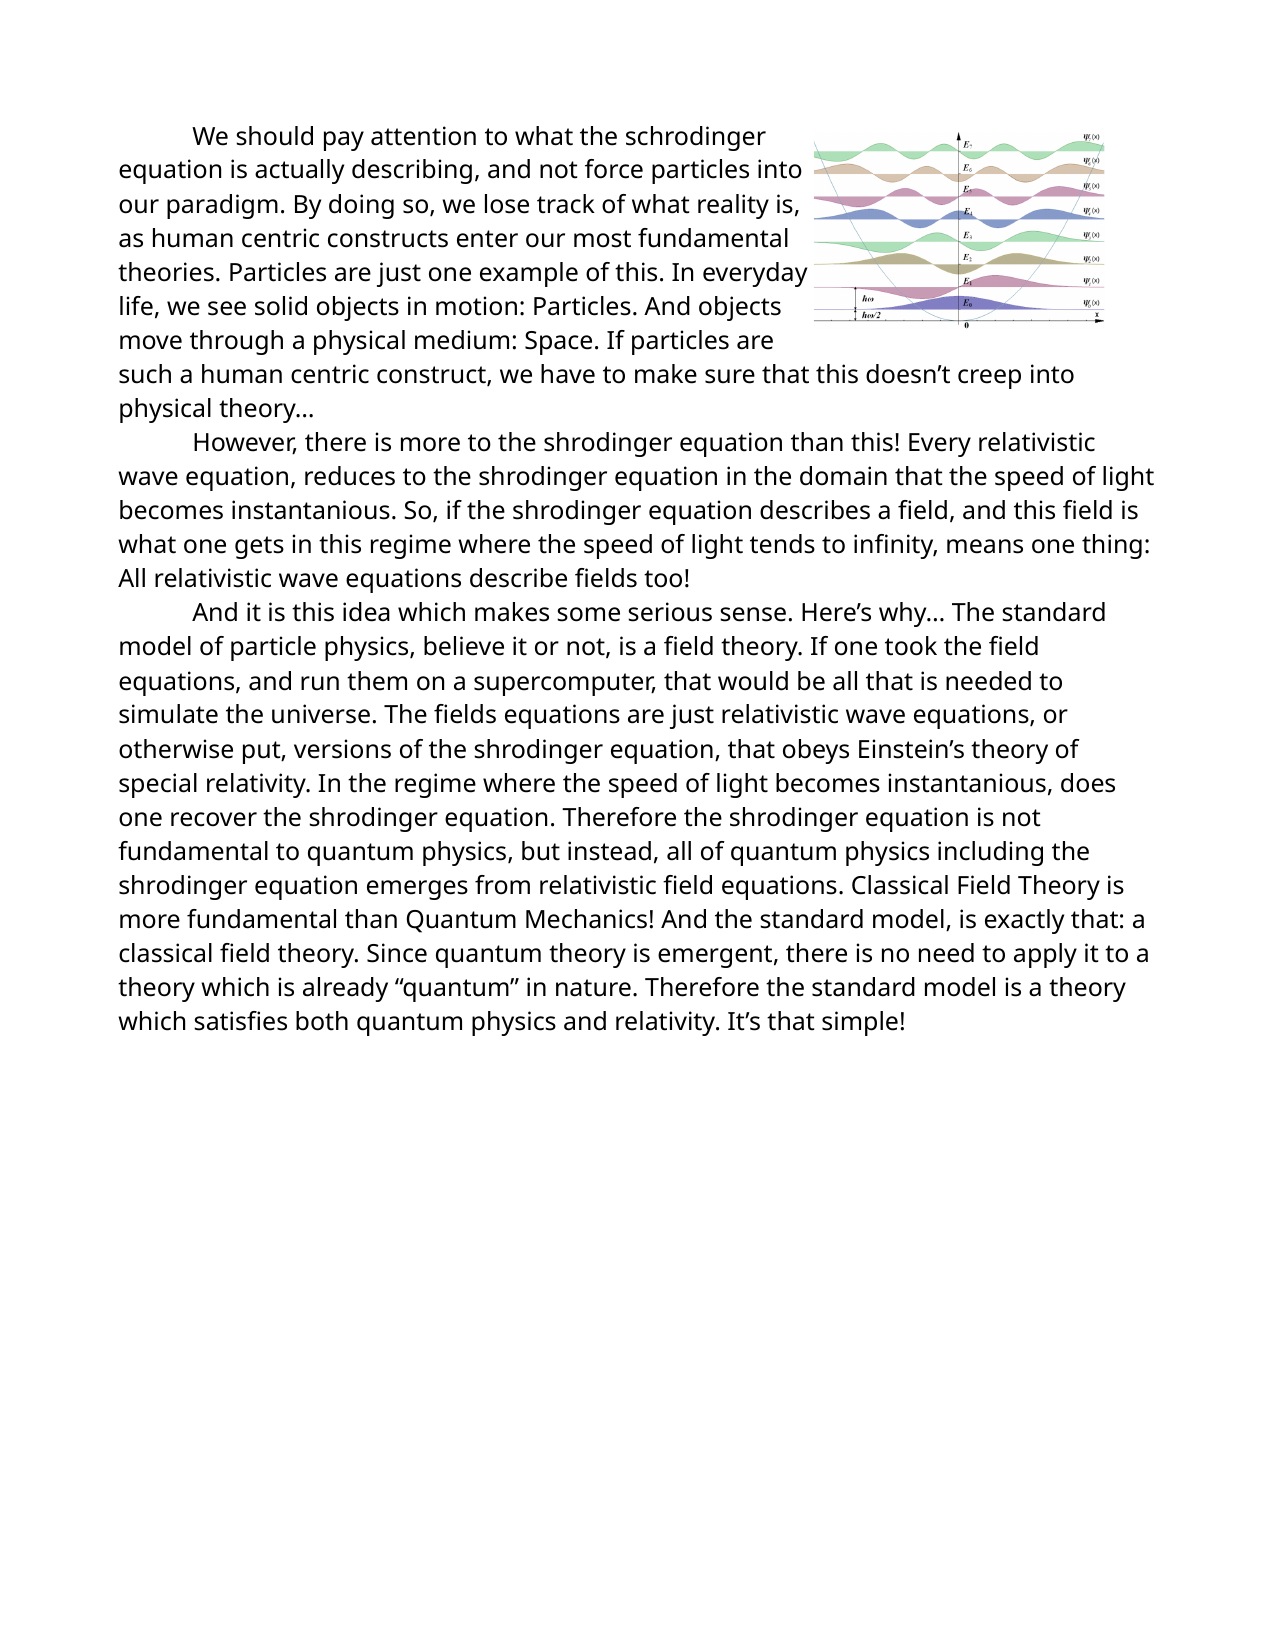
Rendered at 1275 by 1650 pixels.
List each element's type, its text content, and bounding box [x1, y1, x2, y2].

text And it is this idea which makes some serious sense. Here’s why… The standard model of particle physics, believe it or not, is a field theory. If one took the field equations, and run them on a supercomputer, that would be all that is needed to simulate the universe. The fields equations are just relativistic wave equations, or otherwise put, versions of the shrodinger equation, that obeys Einstein’s theory of special relativity. In the regime where the speed of light becomes instantanious, does one recover the shrodinger equation. Therefore the shrodinger equation is not fundamental to quantum physics, but instead, all of quantum physics including the shrodinger equation emerges from relativistic field equations. Classical Field Theory is more fundamental than Quantum Mechanics! And the standard model, is exactly that: a classical field theory. Since quantum theory is emergent, there is no need to apply it to a theory which is already “quantum” in nature. Therefore the standard model is a theory which satisfies both quantum physics and relativity. It’s that simple! [118, 595, 1157, 1038]
picture [813, 132, 1105, 329]
text However, there is more to the shrodinger equation than this! Every relativistic wave equation, reduces to the shrodinger equation in the domain that the speed of light becomes instantanious. So, if the shrodinger equation describes a field, and this field is what one gets in this regime where the speed of light tends to infinity, means one thing: All relativistic wave equations describe fields too! [118, 425, 1157, 595]
text We should pay attention to what the schrodinger equation is actually describing, and not force particles into our paradigm. By doing so, we lose track of what reality is, as human centric constructs enter our most fundamental theories. Particles are just one example of this. In everyday life, we see solid objects in motion: Particles. And objects move through a physical medium: Space. If particles are such a human centric construct, we have to make sure that this doesn’t creep into physical theory… [118, 118, 1157, 425]
